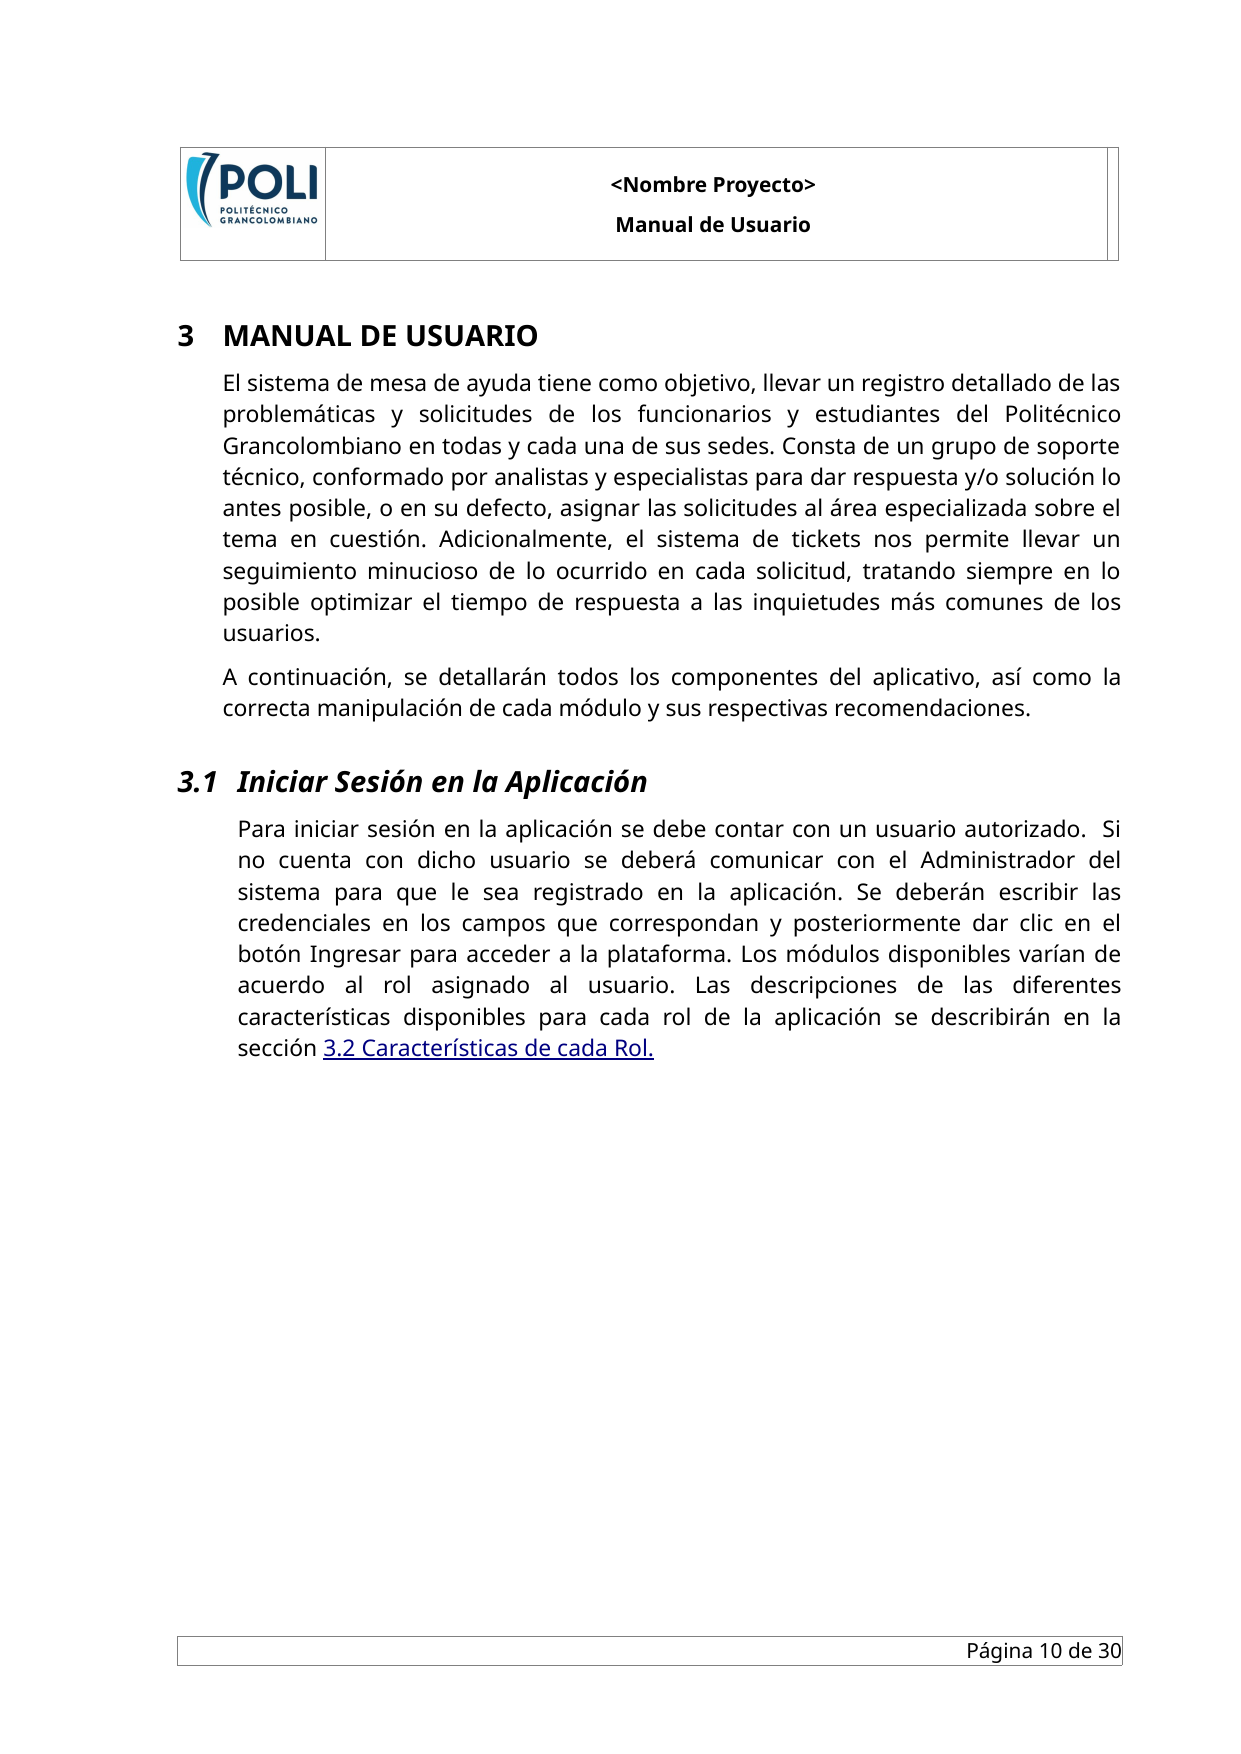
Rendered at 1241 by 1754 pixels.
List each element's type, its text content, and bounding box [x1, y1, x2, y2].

text A continuación, se detallarán todos los componentes del aplicativo, así como la correcta manipulación de cada módulo y sus respectivas recomendaciones. [222, 661, 1122, 723]
text Para iniciar sesión en la aplicación se debe contar con un usuario autorizado. Si no cuenta con dicho usuario se deberá comunicar con el Administrador del sistema para que le sea registrado en la aplicación. Se deberán escribir las credenciales en los campos que correspondan y posteriormente dar clic en el botón Ingresar para acceder a la plataforma. Los módulos disponibles varían de acuerdo al rol asignado al usuario. Las descripciones de las diferentes características disponibles para cada rol de la aplicación se describirán en la sección 3.2 Características de cada Rol. [237, 813, 1122, 1063]
subtitle MANUAL DE USUARIO [177, 315, 1122, 354]
subtitle Iniciar Sesión en la Aplicación [177, 761, 1122, 801]
text El sistema de mesa de ayuda tiene como objetivo, llevar un registro detallado de las problemáticas y solicitudes de los funcionarios y estudiantes del Politécnico Grancolombiano en todas y cada una de sus sedes. Consta de un grupo de soporte técnico, conformado por analistas y especialistas para dar respuesta y/o solución lo antes posible, o en su defecto, asignar las solicitudes al área especializada sobre el tema en cuestión. Adicionalmente, el sistema de tickets nos permite llevar un seguimiento minucioso de lo ocurrido en cada solicitud, tratando siempre en lo posible optimizar el tiempo de respuesta a las inquietudes más comunes de los usuarios. [222, 367, 1122, 648]
